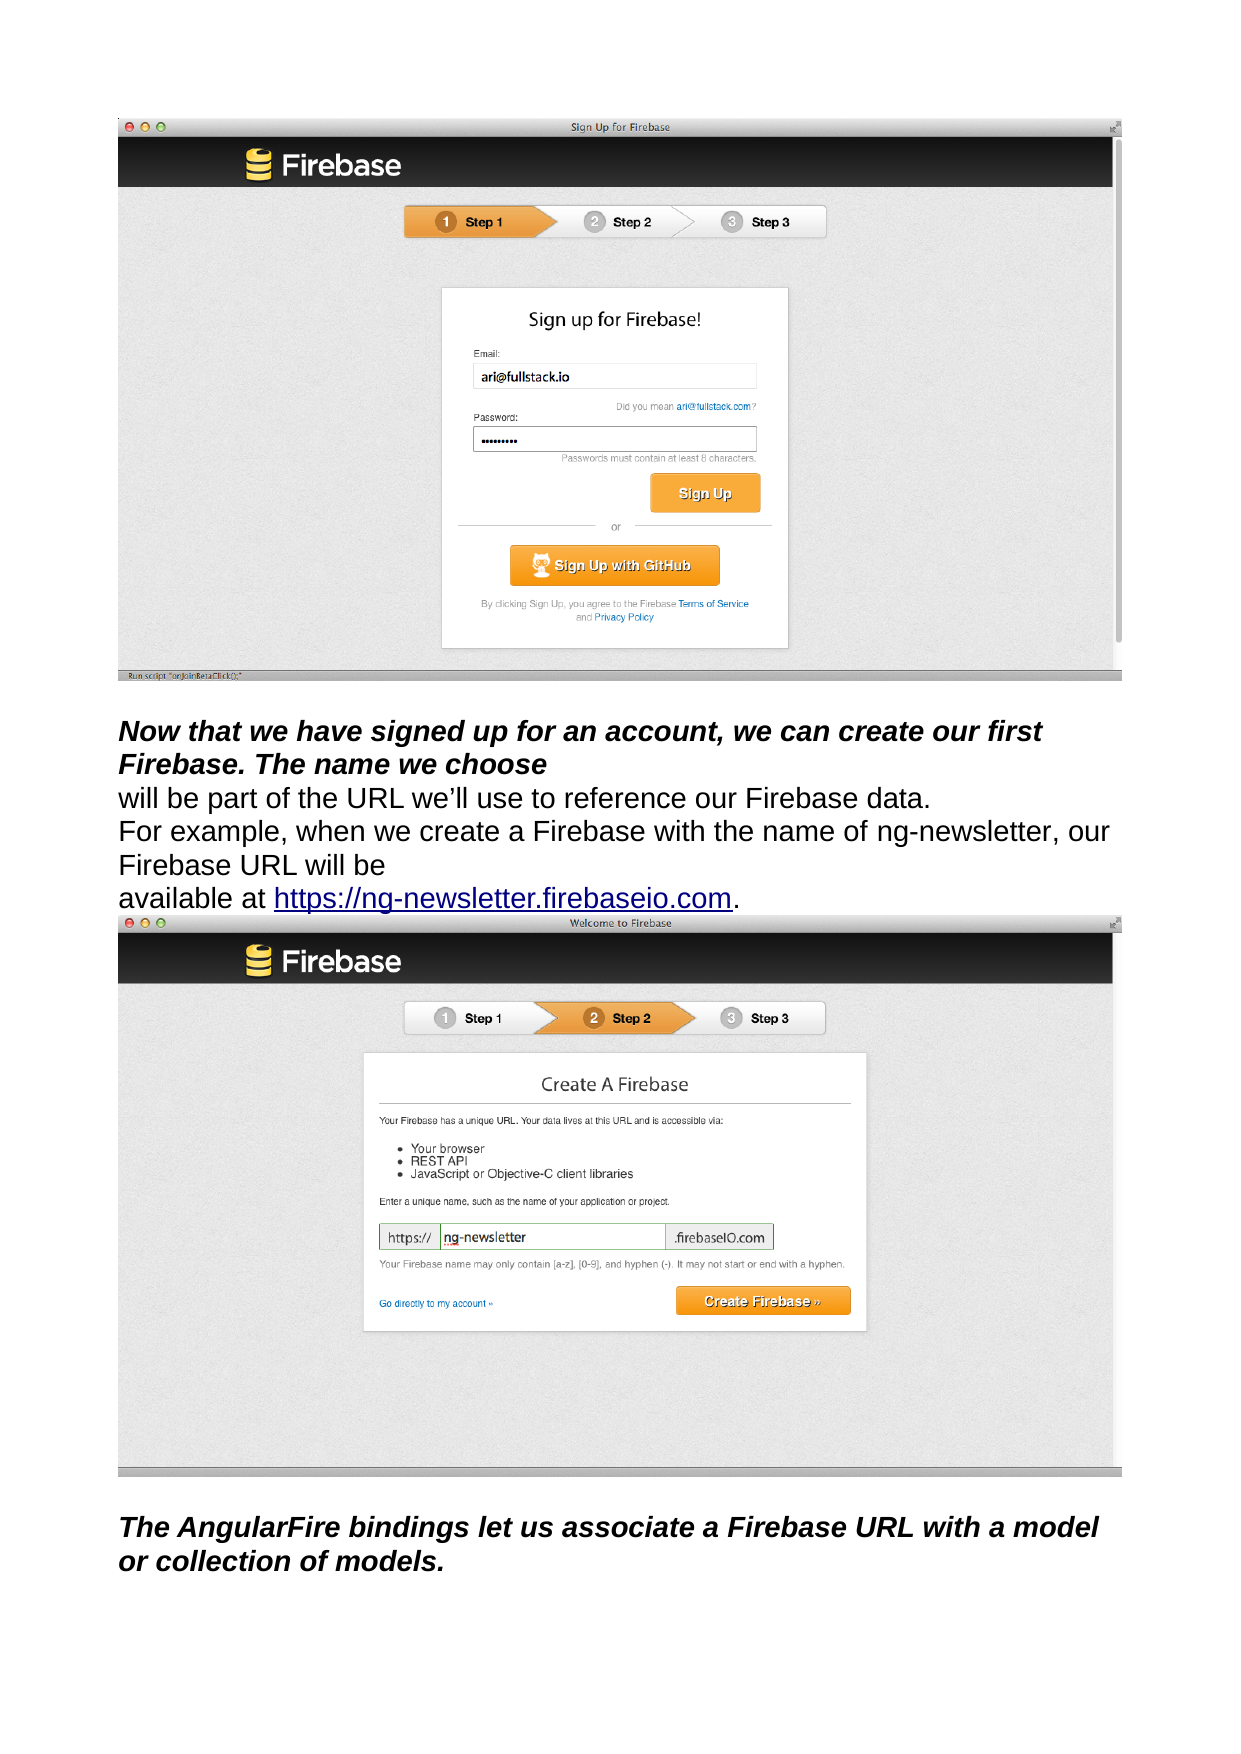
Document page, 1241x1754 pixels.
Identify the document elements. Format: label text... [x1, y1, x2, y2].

text will be part of the URL we’ll use to reference our Firebase data. [118, 781, 1122, 814]
text Now that we have signed up for an account, we can create our first Firebase. The name we choose [118, 714, 1122, 781]
text available at https://ng-newsletter.firebaseio.com. [118, 881, 1122, 915]
text For example, when we create a Firebase with the name of ng-newsletter, our Firebase URL will be [118, 814, 1122, 881]
text The AngularFire bindings let us associate a Firebase URL with a model or collection of models. [118, 1510, 1122, 1577]
